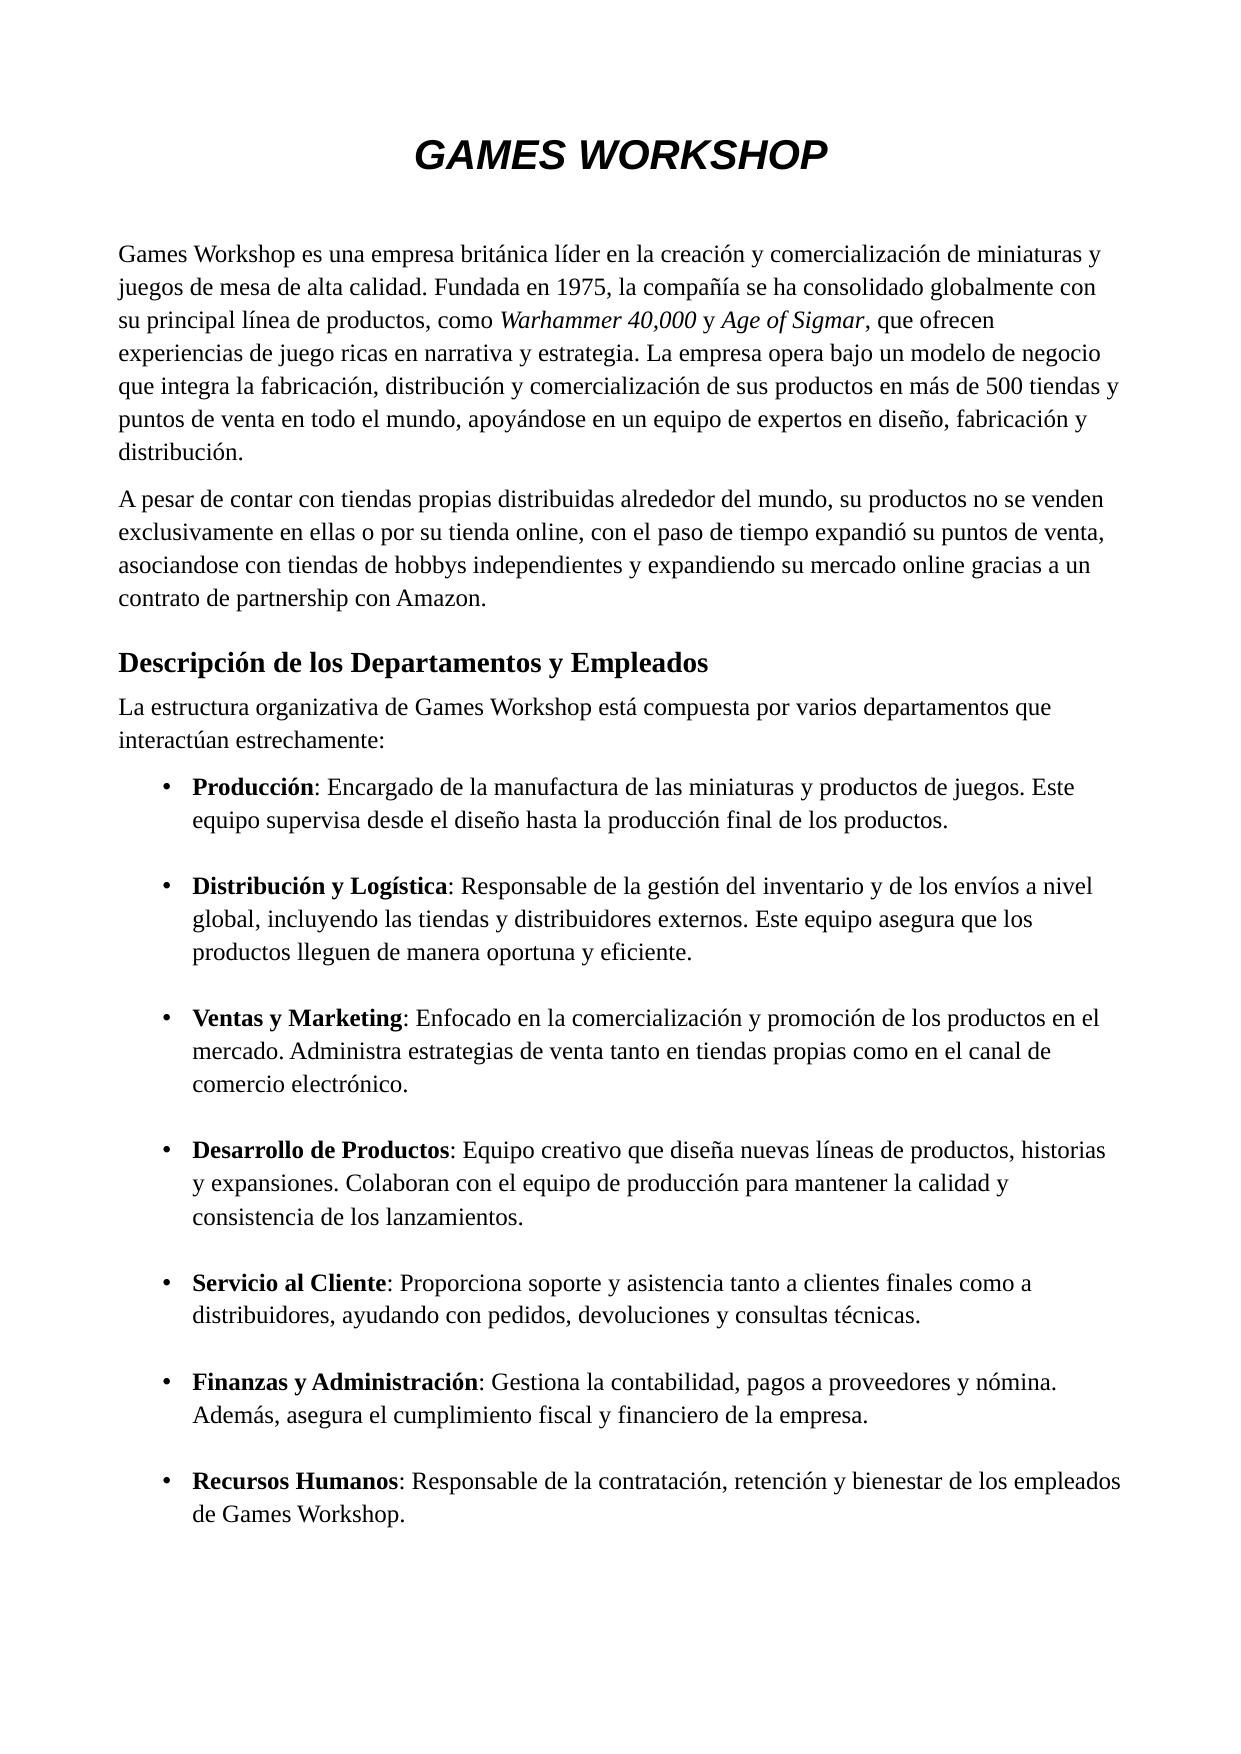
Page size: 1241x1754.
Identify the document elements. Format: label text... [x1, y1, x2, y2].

subtitle GAMES WORKSHOP [118, 131, 1122, 178]
text A pesar de contar con tiendas propias distribuidas alrededor del mundo, su productos no se venden exclusivamente en ellas o por su tienda online, con el paso de tiempo expandió su puntos de venta, asociandose con tiendas de hobbys independientes y expandiendo su mercado online gracias a un contrato de partnership con Amazon. [118, 484, 1122, 612]
subtitle Descripción de los Departamentos y Empleados [118, 646, 1122, 679]
list Recursos Humanos: Responsable de la contratación, retención y bienestar de los empleados de Games Workshop. [162, 1466, 1122, 1527]
list Finanzas y Administración: Gestiona la contabilidad, pagos a proveedores y nómina. Además, asegura el cumplimiento fiscal y financiero de la empresa. [162, 1367, 1122, 1428]
text Games Workshop es una empresa británica líder en la creación y comercialización de miniaturas y juegos de mesa de alta calidad. Fundada en 1975, la compañía se ha consolidado globalmente con su principal línea de productos, como Warhammer 40,000 y Age of Sigmar, que ofrecen experiencias de juego ricas en narrativa y estrategia. La empresa opera bajo un modelo de negocio que integra la fabricación, distribución y comercialización de sus productos en más de 500 tiendas y puntos de venta en todo el mundo, apoyándose en un equipo de expertos en diseño, fabricación y distribución. [118, 239, 1122, 466]
text La estructura organizativa de Games Workshop está compuesta por varios departamentos que interactúan estrechamente: [118, 692, 1122, 753]
list Distribución y Logística: Responsable de la gestión del inventario y de los envíos a nivel global, incluyendo las tiendas y distribuidores externos. Este equipo asegura que los productos lleguen de manera oportuna y eficiente. [162, 871, 1122, 966]
list Desarrollo de Productos: Equipo creativo que diseña nuevas líneas de productos, historias y expansiones. Colaboran con el equipo de producción para mantener la calidad y consistencia de los lanzamientos. [162, 1136, 1122, 1230]
list Producción: Encargado de la manufactura de las miniaturas y productos de juegos. Este equipo supervisa desde el diseño hasta la producción final de los productos. [162, 772, 1122, 834]
list Servicio al Cliente: Proporciona soporte y asistencia tanto a clientes finales como a distribuidores, ayudando con pedidos, devoluciones y consultas técnicas. [162, 1268, 1122, 1329]
list Ventas y Marketing: Enfocado en la comercialización y promoción de los productos en el mercado. Administra estrategias de venta tanto en tiendas propias como en el canal de comercio electrónico. [162, 1003, 1122, 1098]
